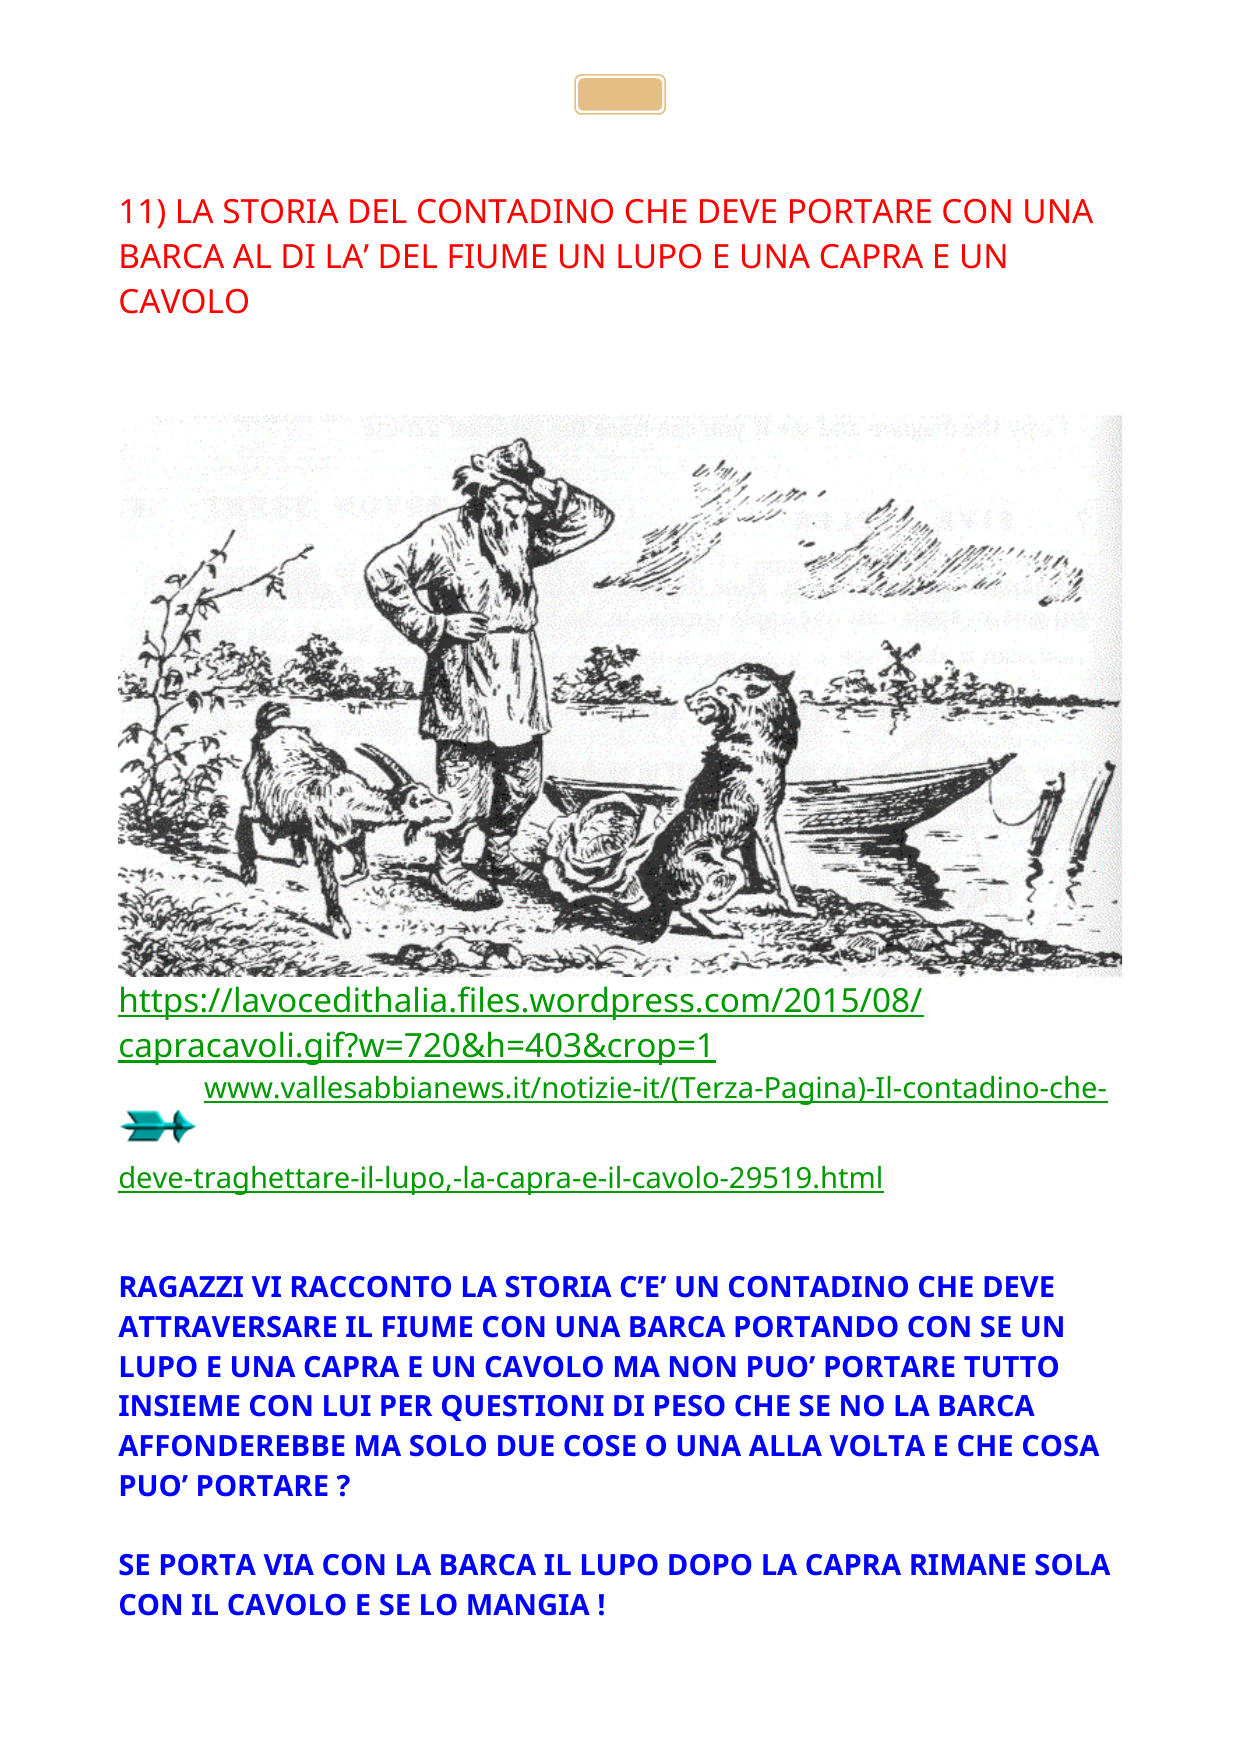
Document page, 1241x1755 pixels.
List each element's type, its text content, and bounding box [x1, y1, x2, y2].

text www.vallesabbianews.it/notizie-it/(Terza-Pagina)-Il-contadino-che-deve-traghettare-il-lupo,-la-capra-e-il-cavolo-29519.html [118, 1067, 1122, 1197]
text SE PORTA VIA CON LA BARCA IL LUPO DOPO LA CAPRA RIMANE SOLA CON IL CAVOLO E SE LO MANGIA ! [118, 1544, 1122, 1624]
text RAGAZZI VI RACCONTO LA STORIA C’E’ UN CONTADINO CHE DEVE ATTRAVERSARE IL FIUME CON UNA BARCA PORTANDO CON SE UN LUPO E UNA CAPRA E UN CAVOLO MA NON PUO’ PORTARE TUTTO INSIEME CON LUI PER QUESTIONI DI PESO CHE SE NO LA BARCA AFFONDEREBBE MA SOLO DUE COSE O UNA ALLA VOLTA E CHE COSA PUO’ PORTARE ? [118, 1267, 1122, 1505]
text 11) LA STORIA DEL CONTADINO CHE DEVE PORTARE CON UNA BARCA AL DI LA’ DEL FIUME UN LUPO E UNA CAPRA E UN CAVOLO [118, 187, 1122, 324]
text https://lavocedithalia.files.wordpress.com/2015/08/capracavoli.gif?w=720&h=403&crop=1 [118, 976, 1122, 1067]
